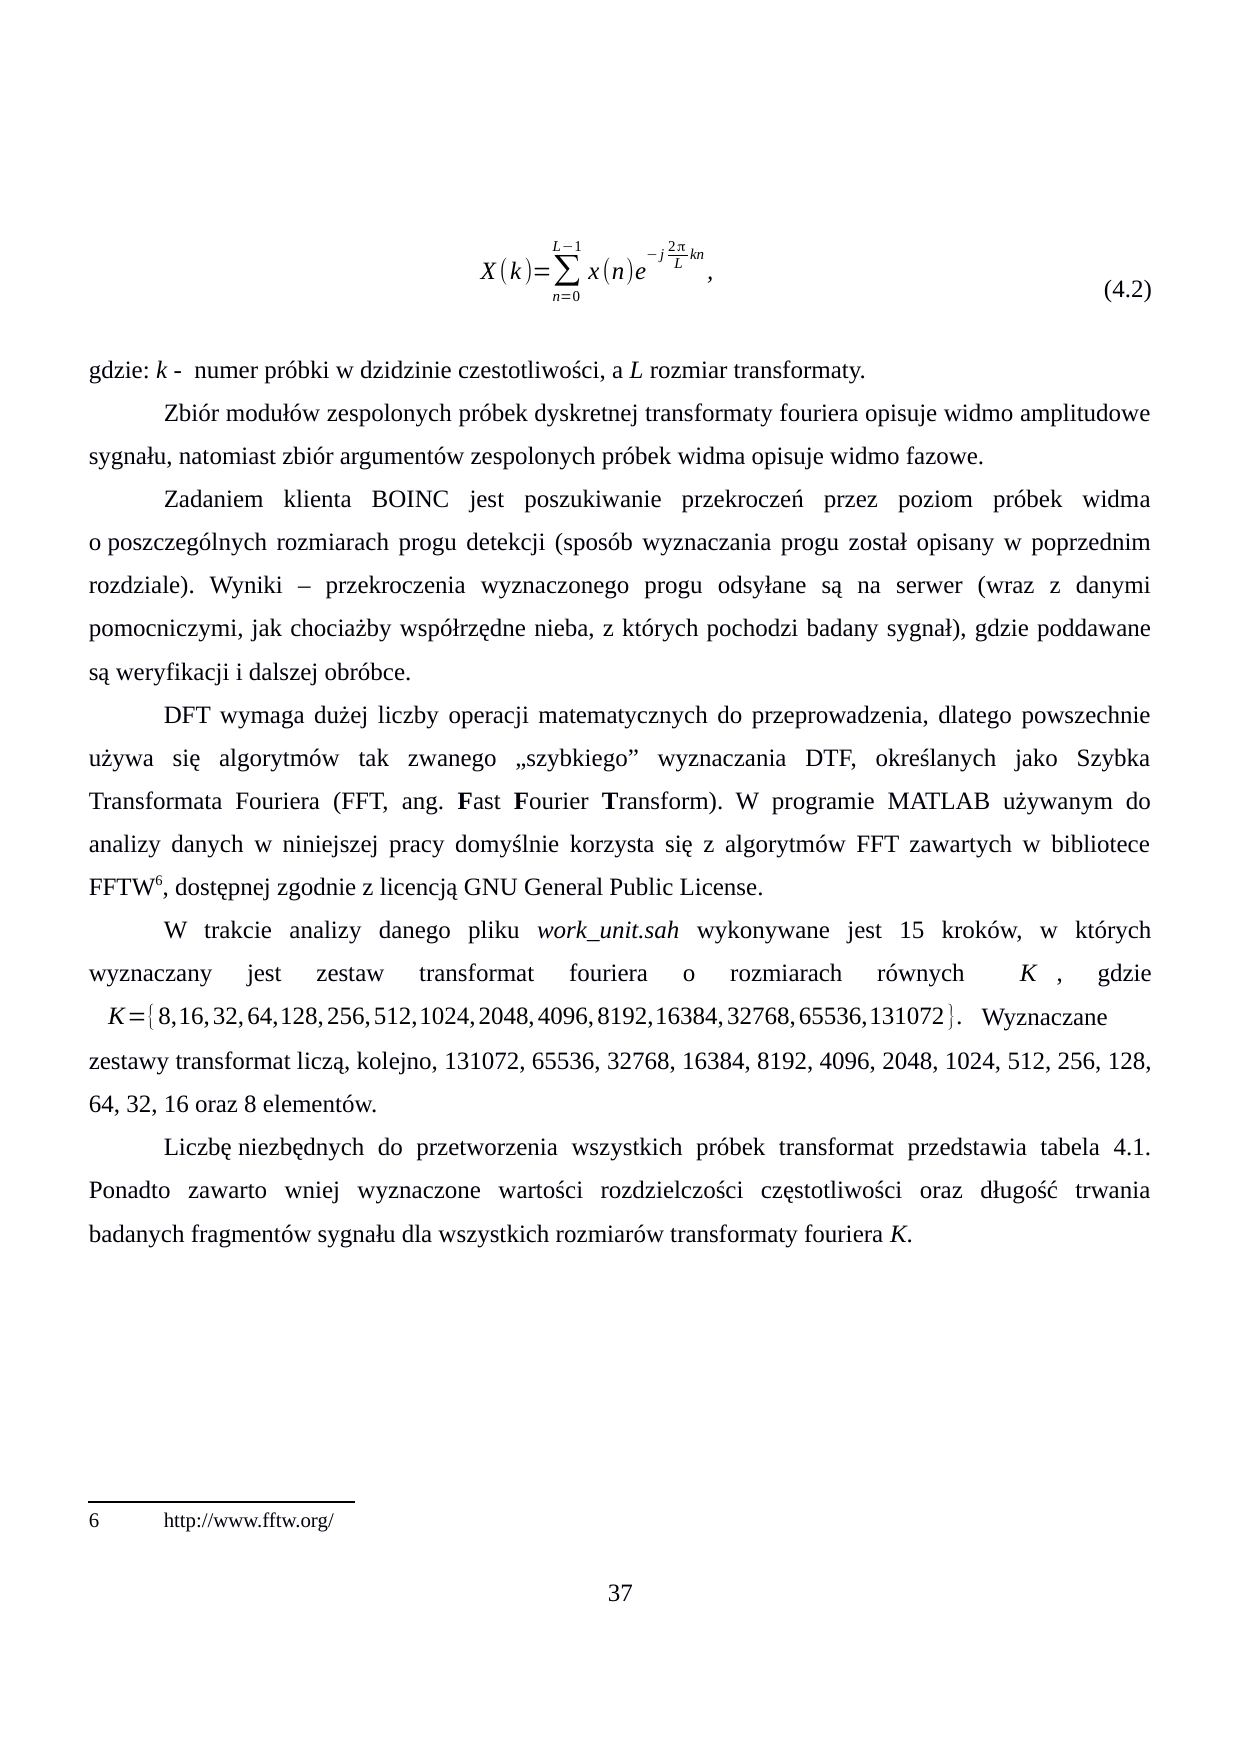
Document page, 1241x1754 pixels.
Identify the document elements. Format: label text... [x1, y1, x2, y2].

text W trakcie analizy danego pliku work_unit.sah wykonywane jest 15 kroków, w których wyznaczany jest zestaw transformat fouriera o rozmiarach równych , gdzie Wyznaczane zestawy transformat liczą, kolejno, 131072, 65536, 32768, 16384, 8192, 4096, 2048, 1024, 512, 256, 128, 64, 32, 16 oraz 8 elementów. [88, 915, 1152, 1118]
text Zbiór modułów zespolonych próbek dyskretnej transformaty fouriera opisuje widmo amplitudowe sygnału, natomiast zbiór argumentów zespolonych próbek widma opisuje widmo fazowe. [88, 398, 1152, 470]
text DFT wymaga dużej liczby operacji matematycznych do przeprowadzenia, dlatego powszechnie używa się algorytmów tak zwanego „szybkiego” wyznaczania DTF, określanych jako Szybka Transformata Fouriera (FFT, ang. Fast Fourier Transform). W programie MATLAB używanym do analizy danych w niniejszej pracy domyślnie korzysta się z algorytmów FFT zawartych w bibliotece FFTW, dostępnej zgodnie z licencją GNU General Public License. [88, 700, 1152, 901]
text http://www.fftw.org/ [88, 1508, 1152, 1532]
text (4.2) [88, 274, 1152, 303]
text gdzie: k - numer próbki w dzidzinie czestotliwości, a L rozmiar transformaty. [88, 355, 1152, 383]
text Zadaniem klienta BOINC jest poszukiwanie przekroczeń przez poziom próbek widma o poszczególnych rozmiarach progu detekcji (sposób wyznaczania progu został opisany w poprzednim rozdziale). Wyniki – przekroczenia wyznaczonego progu odsyłane są na serwer (wraz z danymi pomocniczymi, jak chociażby współrzędne nieba, z których pochodzi badany sygnał), gdzie poddawane są weryfikacji i dalszej obróbce. [88, 484, 1152, 685]
text Liczbę niezbędnych do przetworzenia wszystkich próbek transformat przedstawia tabela 4.1. Ponadto zawarto wniej wyznaczone wartości rozdzielczości częstotliwości oraz długość trwania badanych fragmentów sygnału dla wszystkich rozmiarów transformaty fouriera K. [88, 1132, 1152, 1247]
